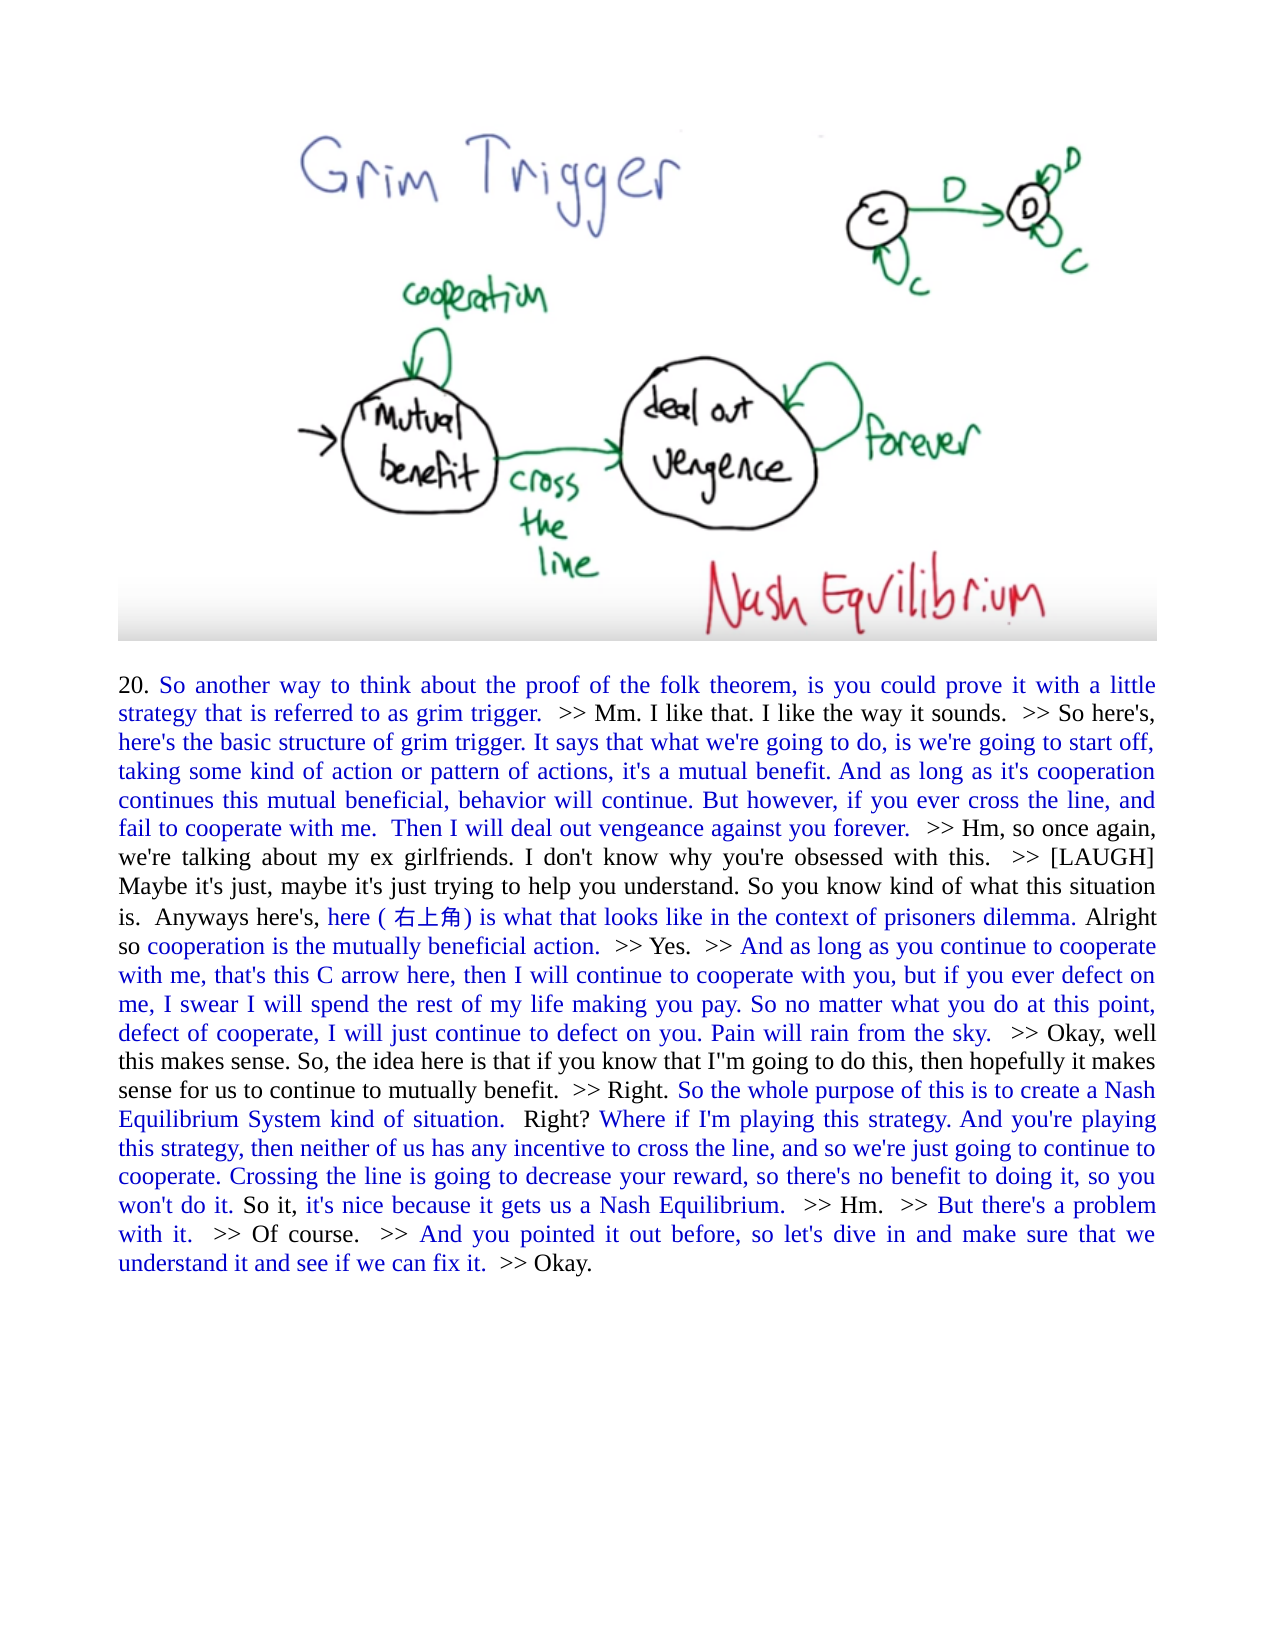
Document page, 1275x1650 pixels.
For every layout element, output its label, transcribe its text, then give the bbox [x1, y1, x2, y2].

text 20. So another way to think about the proof of the folk theorem, is you could prove it with a little strategy that is referred to as grim trigger. >> Mm. I like that. I like the way it sounds. >> So here's, here's the basic structure of grim trigger. It says that what we're going to do, is we're going to start off, taking some kind of action or pattern of actions, it's a mutual benefit. And as long as it's cooperation continues this mutual beneficial, behavior will continue. But however, if you ever cross the line, and fail to cooperate with me. Then I will deal out vengeance against you forever. >> Hm, so once again, we're talking about my ex girlfriends. I don't know why you're obsessed with this. >> [LAUGH] Maybe it's just, maybe it's just trying to help you understand. So you know kind of what this situation is. Anyways here's, here ( 右上角) is what that looks like in the context of prisoners dilemma. Alright so cooperation is the mutually beneficial action. >> Yes. >> And as long as you continue to cooperate with me, that's this C arrow here, then I will continue to cooperate with you, but if you ever defect on me, I swear I will spend the rest of my life making you pay. So no matter what you do at this point, defect of cooperate, I will just continue to defect on you. Pain will rain from the sky. >> Okay, well this makes sense. So, the idea here is that if you know that I"m going to do this, then hopefully it makes sense for us to continue to mutually benefit. >> Right. So the whole purpose of this is to create a Nash Equilibrium System kind of situation. Right? Where if I'm playing this strategy. And you're playing this strategy, then neither of us has any incentive to cross the line, and so we're just going to continue to cooperate. Crossing the line is going to decrease your reward, so there's no benefit to doing it, so you won't do it. So it, it's nice because it gets us a Nash Equilibrium. >> Hm. >> But there's a problem with it. >> Of course. >> And you pointed it out before, so let's dive in and make sure that we understand it and see if we can fix it. >> Okay. [118, 670, 1157, 1276]
picture [118, 118, 1157, 641]
